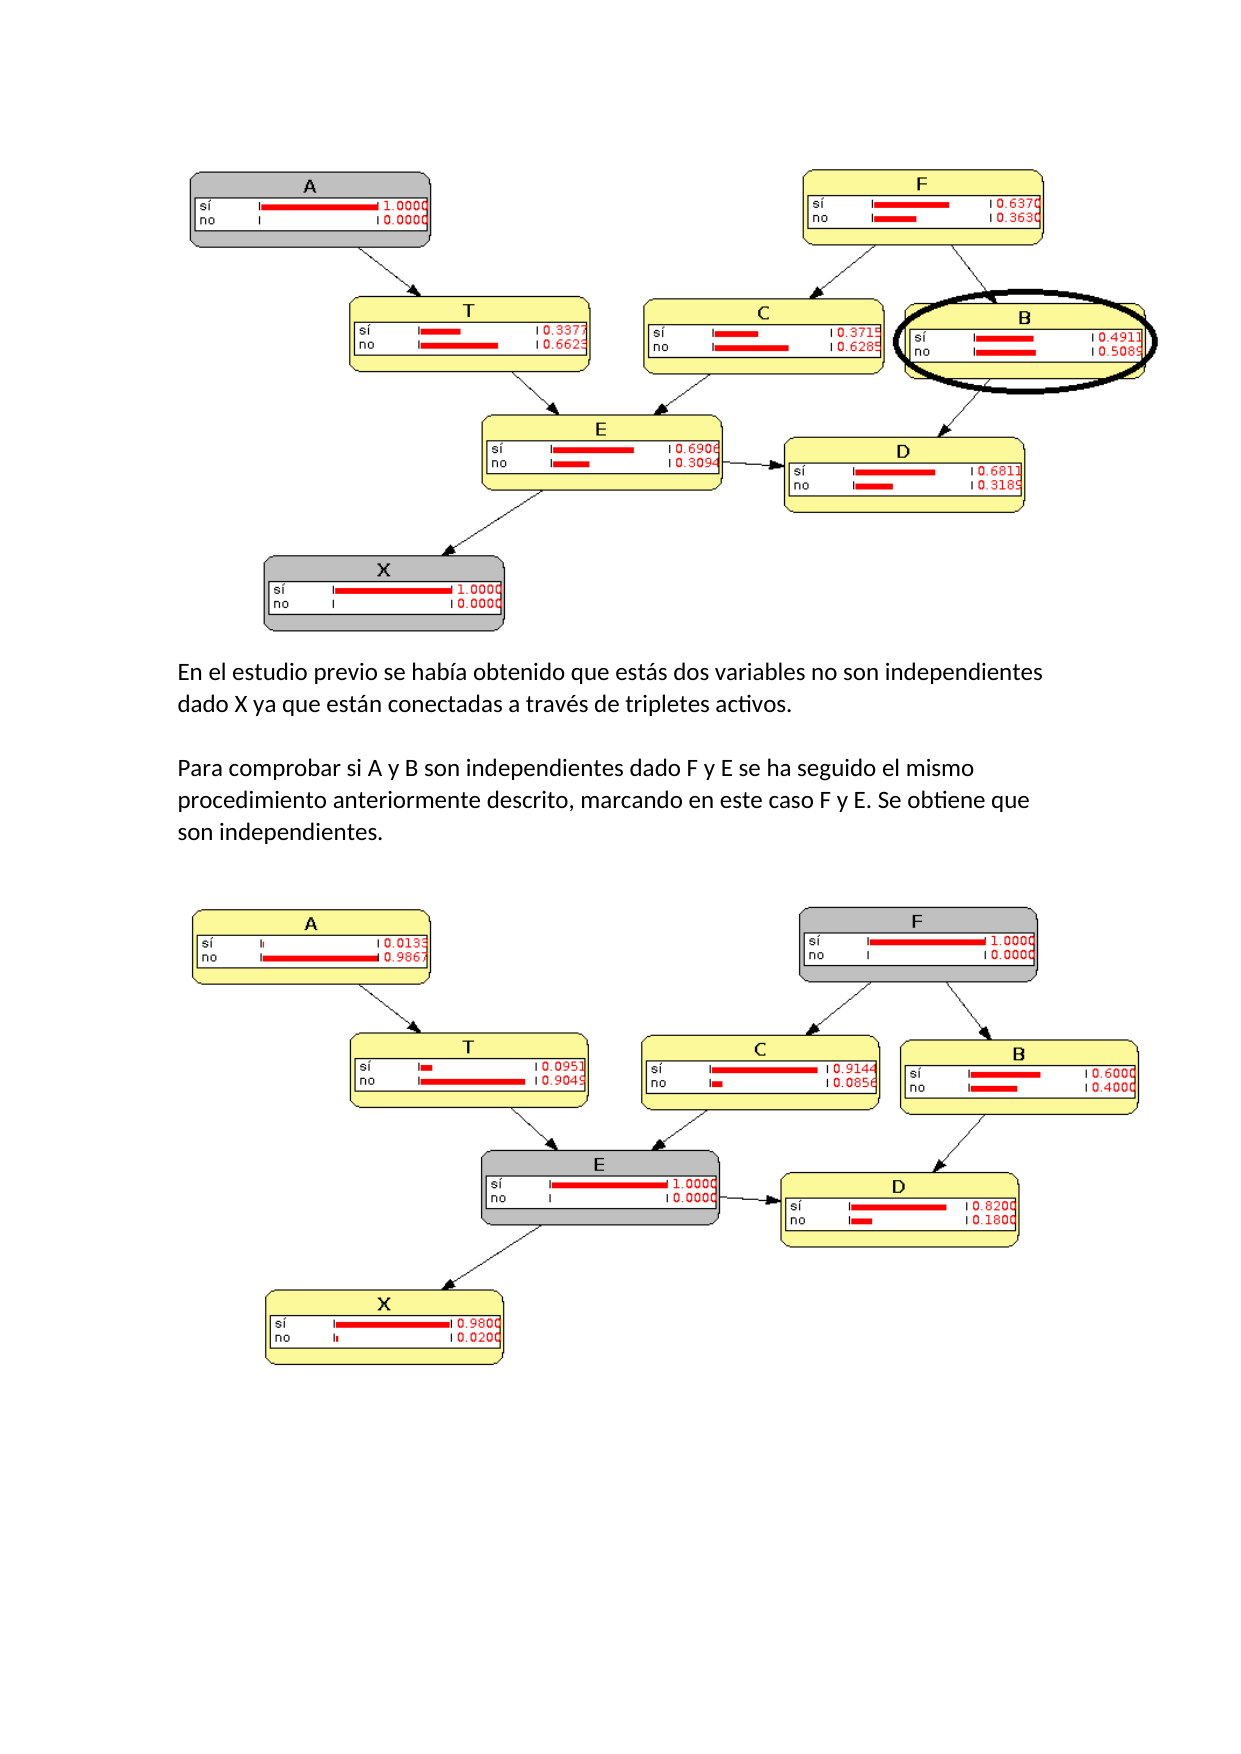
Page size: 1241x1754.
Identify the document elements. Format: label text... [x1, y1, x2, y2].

text En el estudio previo se había obtenido que estás dos variables no son independientes dado X ya que están conectadas a través de tripletes activos. [177, 656, 1063, 718]
text Para comprobar si A y B son independientes dado F y E se ha seguido el mismo procedimiento anteriormente descrito, marcando en este caso F y E. Se obtiene que son independientes. [177, 752, 1063, 846]
